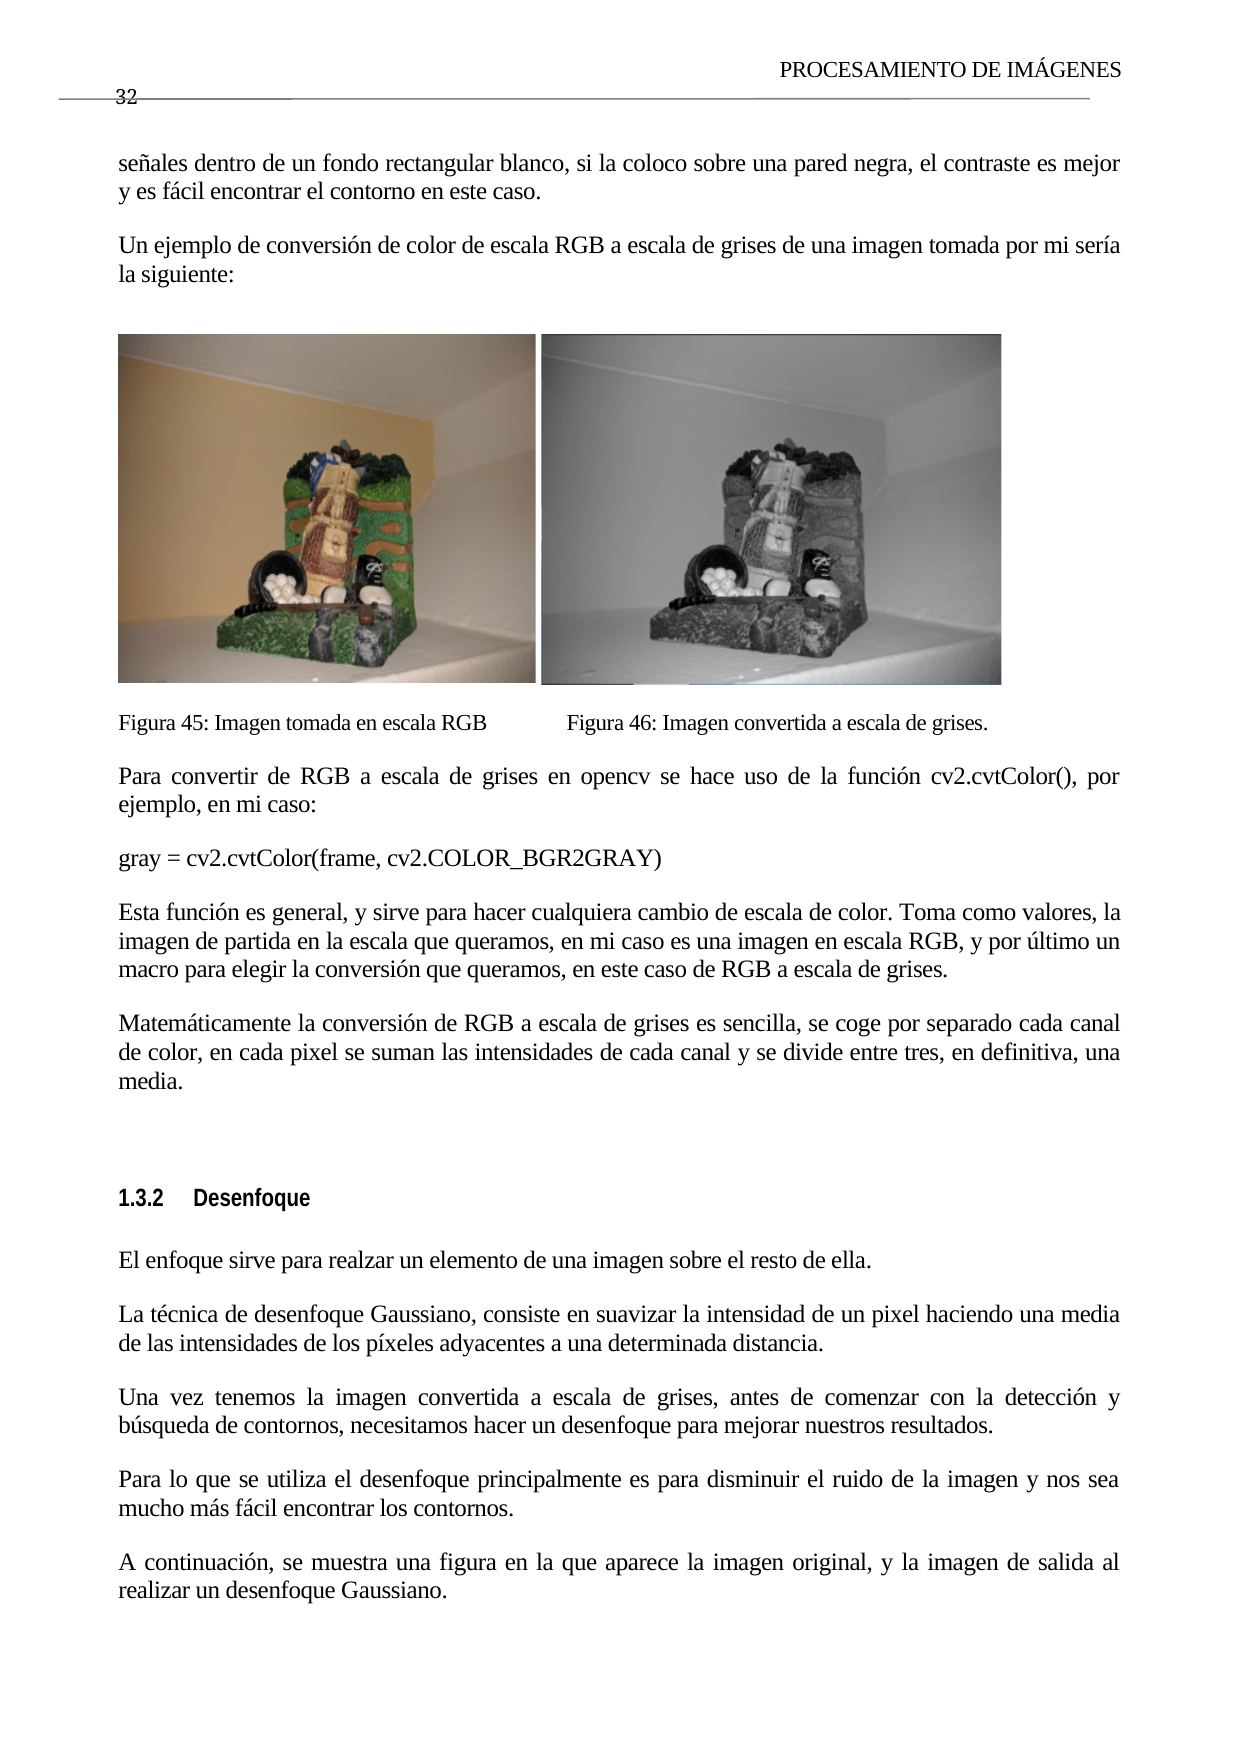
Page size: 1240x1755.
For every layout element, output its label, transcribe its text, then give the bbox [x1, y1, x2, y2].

text señales dentro de un fondo rectangular blanco, si la coloco sobre una pared negra, el contraste es mejor y es fácil encontrar el contorno en este caso. [118, 148, 1121, 205]
text gray = cv2.cvtColor(frame, cv2.COLOR_BGR2GRAY) [118, 843, 1121, 872]
text Figura 45: Imagen tomada en escala RGB Figura 46: Imagen convertida a escala de grises. [118, 709, 1121, 736]
subtitle Desenfoque [118, 1183, 1121, 1212]
text Para convertir de RGB a escala de grises en opencv se hace uso de la función cv2.cvtColor(), por ejemplo, en mi caso: [118, 761, 1121, 818]
text Para lo que se utiliza el desenfoque principalmente es para disminuir el ruido de la imagen y nos sea mucho más fácil encontrar los contornos. [118, 1464, 1121, 1522]
text Una vez tenemos la imagen convertida a escala de grises, antes de comenzar con la detección y búsqueda de contornos, necesitamos hacer un desenfoque para mejorar nuestros resultados. [118, 1382, 1121, 1439]
text La técnica de desenfoque Gaussiano, consiste en suavizar la intensidad de un pixel haciendo una media de las intensidades de los píxeles adyacentes a una determinada distancia. [118, 1299, 1121, 1357]
text Un ejemplo de conversión de color de escala RGB a escala de grises de una imagen tomada por mi sería la siguiente: [118, 230, 1121, 288]
text A continuación, se muestra una figura en la que aparece la imagen original, y la imagen de salida al realizar un desenfoque Gaussiano. [118, 1547, 1121, 1604]
text Matemáticamente la conversión de RGB a escala de grises es sencilla, se coge por separado cada canal de color, en cada pixel se suman las intensidades de cada canal y se divide entre tres, en definitiva, una media. [118, 1008, 1121, 1094]
text Esta función es general, y sirve para hacer cualquiera cambio de escala de color. Toma como valores, la imagen de partida en la escala que queramos, en mi caso es una imagen en escala RGB, y por último un macro para elegir la conversión que queramos, en este caso de RGB a escala de grises. [118, 897, 1121, 983]
text El enfoque sirve para realzar un elemento de una imagen sobre el resto de ella. [118, 1245, 1121, 1274]
